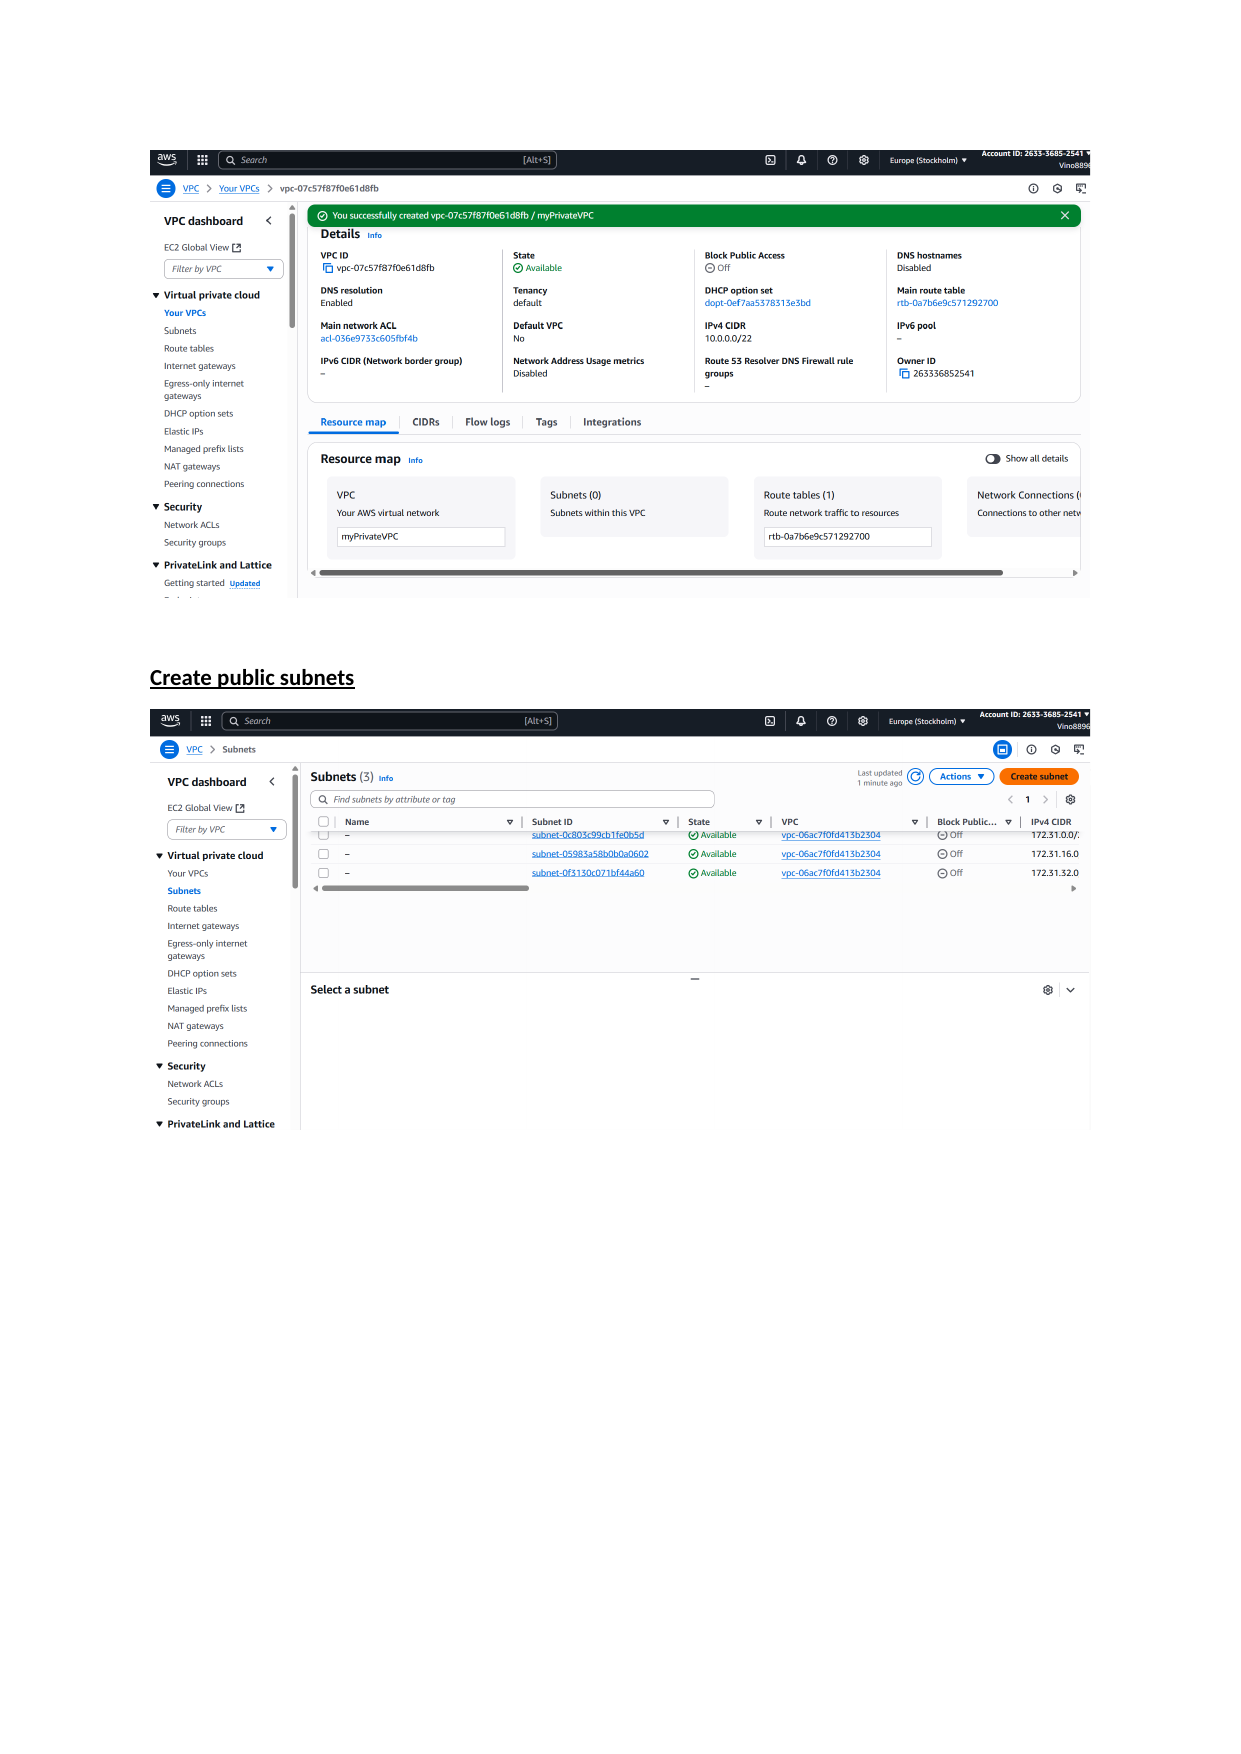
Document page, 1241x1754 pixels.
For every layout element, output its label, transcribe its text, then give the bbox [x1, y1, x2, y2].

text Create public subnets [150, 663, 1090, 691]
